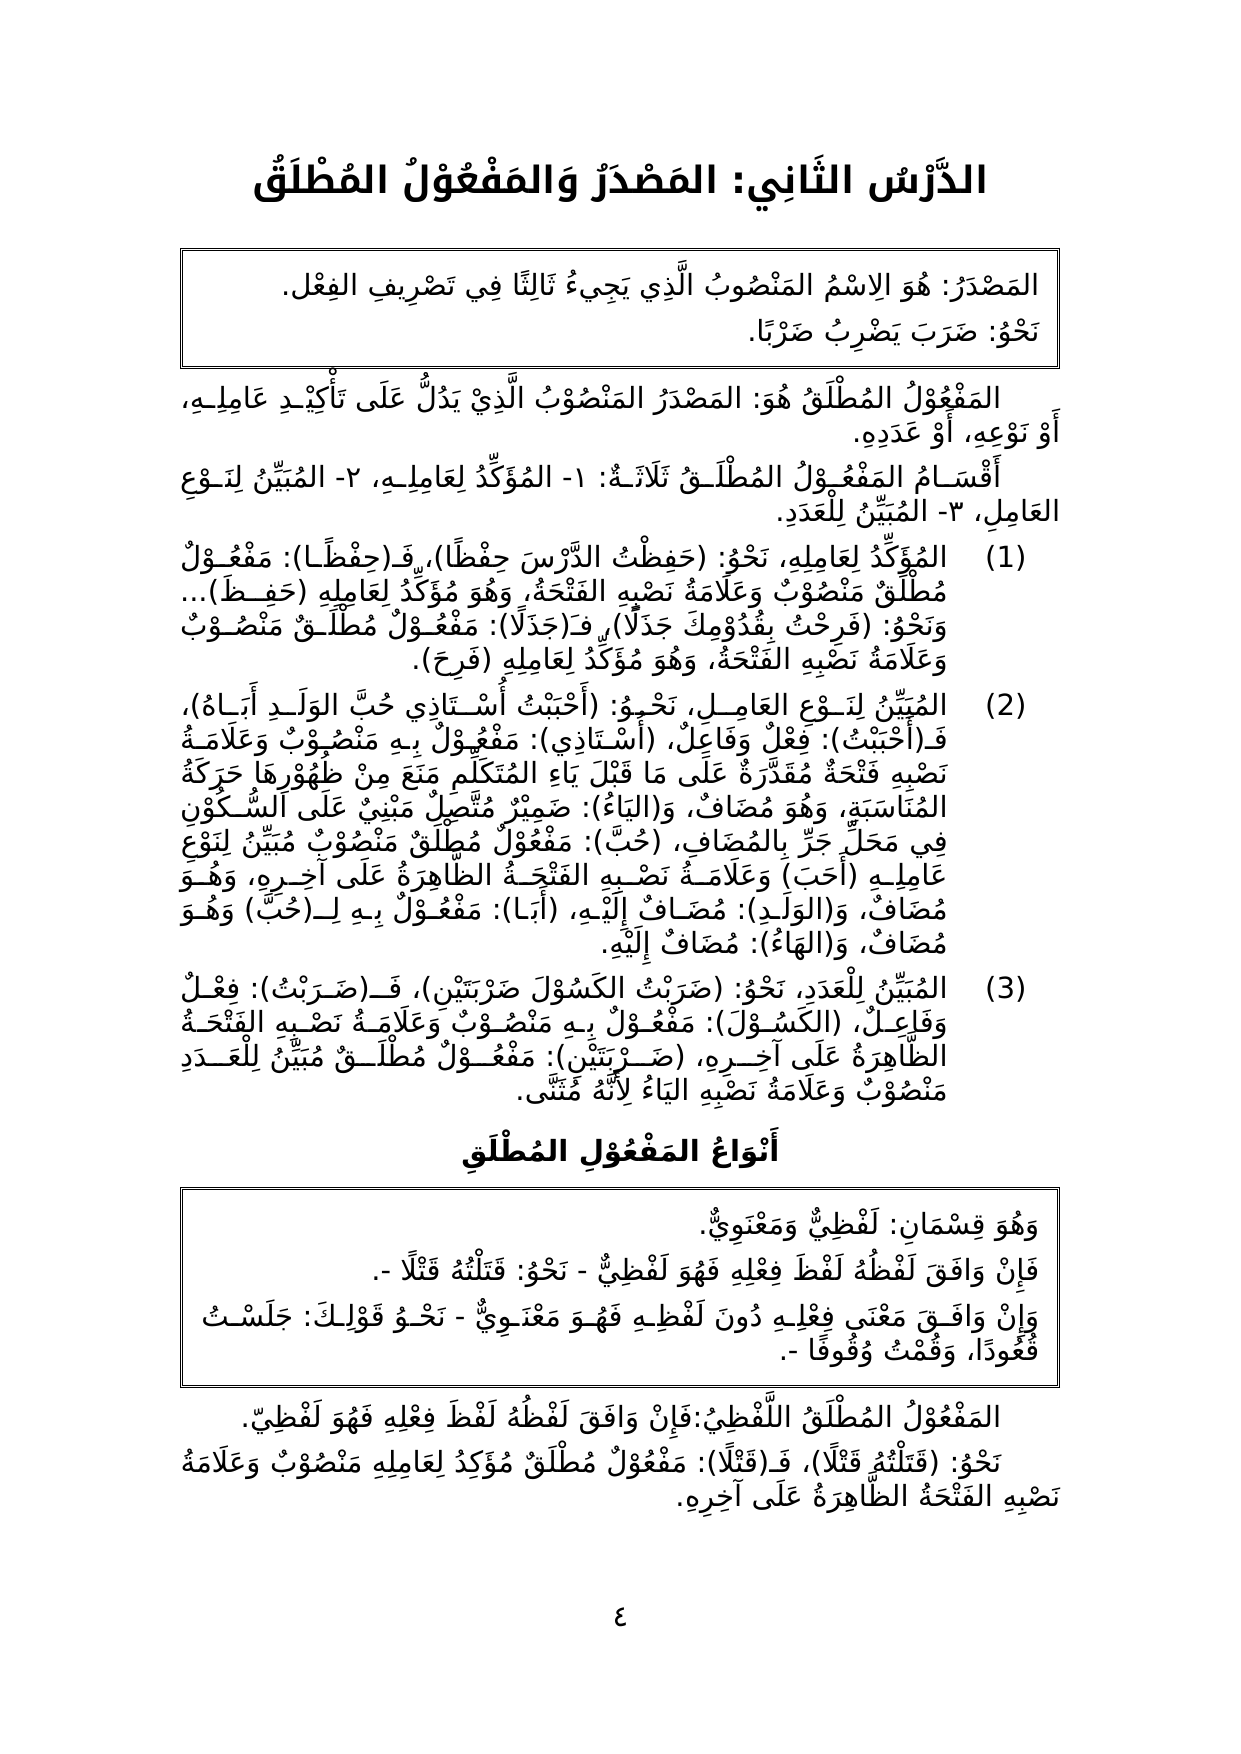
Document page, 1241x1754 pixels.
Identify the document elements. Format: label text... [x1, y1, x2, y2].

list المُؤَكِّدُ لِعَامِلِهِ، نَحْوُ: (حَفِظْتُ الدَّرْسَ حِفْظًا)، فَـ(حِفْظًا): مَفْعُوْلٌ مُطْلَقٌ مَنْصُوْبٌ وَعَلَامَةُ نَصْبِهِ الفَتْحَةُ، وَهُوَ مُؤَكِّدُ لِعَامِلِهِ (حَفِظَ)... وَنَحْوُ: (فَرِحْتُ بِقُدُوْمِكَ جَذَلًا)، فـَ(جَذَلًا): مَفْعُوْلٌ مُطْلَقٌ مَنْصُوْبٌ وَعَلَامَةُ نَصْبِهِ الفَتْحَةُ، وَهُوَ مُؤَكِّدُ لِعَامِلِهِ (فَرِحَ). [180, 541, 985, 676]
text المَفْعُوْلُ المُطْلَقُ اللَّفْظِيُ:فَإِنْ وَافَقَ لَفْظُهُ لَفْظَ فِعْلِهِ فَهُوَ لَفْظِيّ. [180, 1400, 1060, 1434]
text نَحْوُ: (قَتَلْتُهُ قَتْلًا)، فَـ(قَتْلًا): مَفْعُوْلٌ مُطْلَقٌ مُؤَكِدُ لِعَامِلِهِ مَنْصُوْبٌ وَعَلَامَةُ نَصْبِهِ الفَتْحَةُ الظَّاهِرَةُ عَلَى آخِرِهِ. [180, 1446, 1060, 1514]
text وَإِنْ وَافَقَ مَعْنَى فِعْلِهِ دُونَ لَفْظِهِ فَهُوَ مَعْنَوِيٌّ - نَحْوُ قَوْلِكَ: جَلَسْتُ قُعُودًا، وَقُمْتُ وُقُوفًا -. [183, 1278, 1057, 1385]
subtitle أَنْوَاعُ المَفْعُوْلِ المُطْلَقِ [180, 1134, 1060, 1168]
text المَفْعُوْلُ المُطْلَقُ هُوَ: المَصْدَرُ المَنْصُوْبُ الَّذِيْ يَدُلُّ عَلَى تَأْكِيْدِ عَامِلِهِ، أَوْ نَوْعِهِ، أَوْ عَدَدِهِ. [180, 381, 1060, 449]
text المَصْدَرُ: هُوَ الِاسْمُ المَنْصُوبُ الَّذِي يَجِيءُ ثَالِثًا فِي تَصْرِيفِ الفِعْل. [183, 251, 1057, 293]
subtitle الدَّرْسُ الثَانِي: المَصْدَرُ وَالمَفْعُوْلُ المُطْلَقُ [180, 146, 1060, 217]
list المُبَيِّنُ لِلْعَدَدِ، نَحْوُ: (ضَرَبْتُ الكَسُوْلَ ضَرْبَتَيْنِ)، فَـ(ضَرَبْتُ): فِعْلٌ وَفَاعِلٌ، (الكَسُوْلَ): مَفْعُوْلٌ بِهِ مَنْصُوْبٌ وَعَلَامَةُ نَصْبِهِ الفَتْحَةُ الظَّاهِرَةُ عَلَى آخِرِهِ، (ضَرْبَتَيْنِ): مَفْعُوْلٌ مُطْلَقٌ مُبَيِّنُ لِلْعَدَدِ مَنْصُوْبٌ وَعَلَامَةُ نَصْبِهِ اليَاءُ لِأَنَّهُ مُثَنَّى. [180, 972, 985, 1108]
list المُبَيِّنُ لِنَوْعِ العَامِلِ، نَحْوُ: (أَحْبَبْتُ أُسْتَاذِي حُبَّ الوَلَدِ أَبَاهُ)، فَـ(أَحْبَبْتُ): فِعْلٌ وَفَاعِلٌ، (أُسْتَاذِي): مَفْعُوْلٌ بِهِ مَنْصُوْبٌ وَعَلَامَةُ نَصْبِهِ فَتْحَةٌ مُقَدَّرَةٌ عَلَى مَا قَبْلَ يَاءِ المُتَكَلِّمِ مَنَعَ مِنْ ظُهُوْرِهَا حَرَكَةُ المُنَاسَبَةِ، وَهُوَ مُضَافٌ، وَ(اليَاءُ): ضَمِيْرٌ مُتَّصِلٌ مَبْنِيٌ عَلَى السُّكُوْنِ فِي مَحَلِّ جَرِّ بِالمُضَافِ، (حُبَّ): مَفْعُوْلٌ مُطْلَقٌ مَنْصُوْبٌ مُبَيِّنُ لِنَوْعِ عَامِلِهِ (أَحَبَ) وَعَلَامَةُ نَصْبِهِ الفَتْحَةُ الظَّاهِرَةُ عَلَى آخِرِهِ، وَهُوَ مُضَافٌ، وَ(الوَلَدِ): مُضَافٌ إِلَيْهِ، (أَبَا): مَفْعُوْلٌ بِهِ لِـ(حُبَّ) وَهُوَ مُضَافٌ، وَ(الهَاءُ): مُضَافٌ إِلَيْهِ. [180, 688, 985, 960]
text وَهُوَ قِسْمَانِ: لَفْظِيٌّ وَمَعْنَوِيٌّ. [183, 1190, 1057, 1233]
text نَحْوُ: ضَرَبَ يَضْرِبُ ضَرْبًا. [183, 293, 1057, 366]
text فَإِنْ وَافَقَ لَفْظُهُ لَفْظَ فِعْلِهِ فَهُوَ لَفْظِيٌّ - نَحْوُ: قَتَلْتُهُ قَتْلًا -. [183, 1233, 1057, 1278]
text أَقْسَامُ المَفْعُوْلُ المُطْلَقُ ثَلَاثَةٌ: ١- المُؤَكِّدُ لِعَامِلِهِ، ٢- المُبَيِّنُ لِنَوْعِ العَامِلِ، ٣- المُبَيِّنُ لِلْعَدَدِ. [180, 461, 1060, 529]
